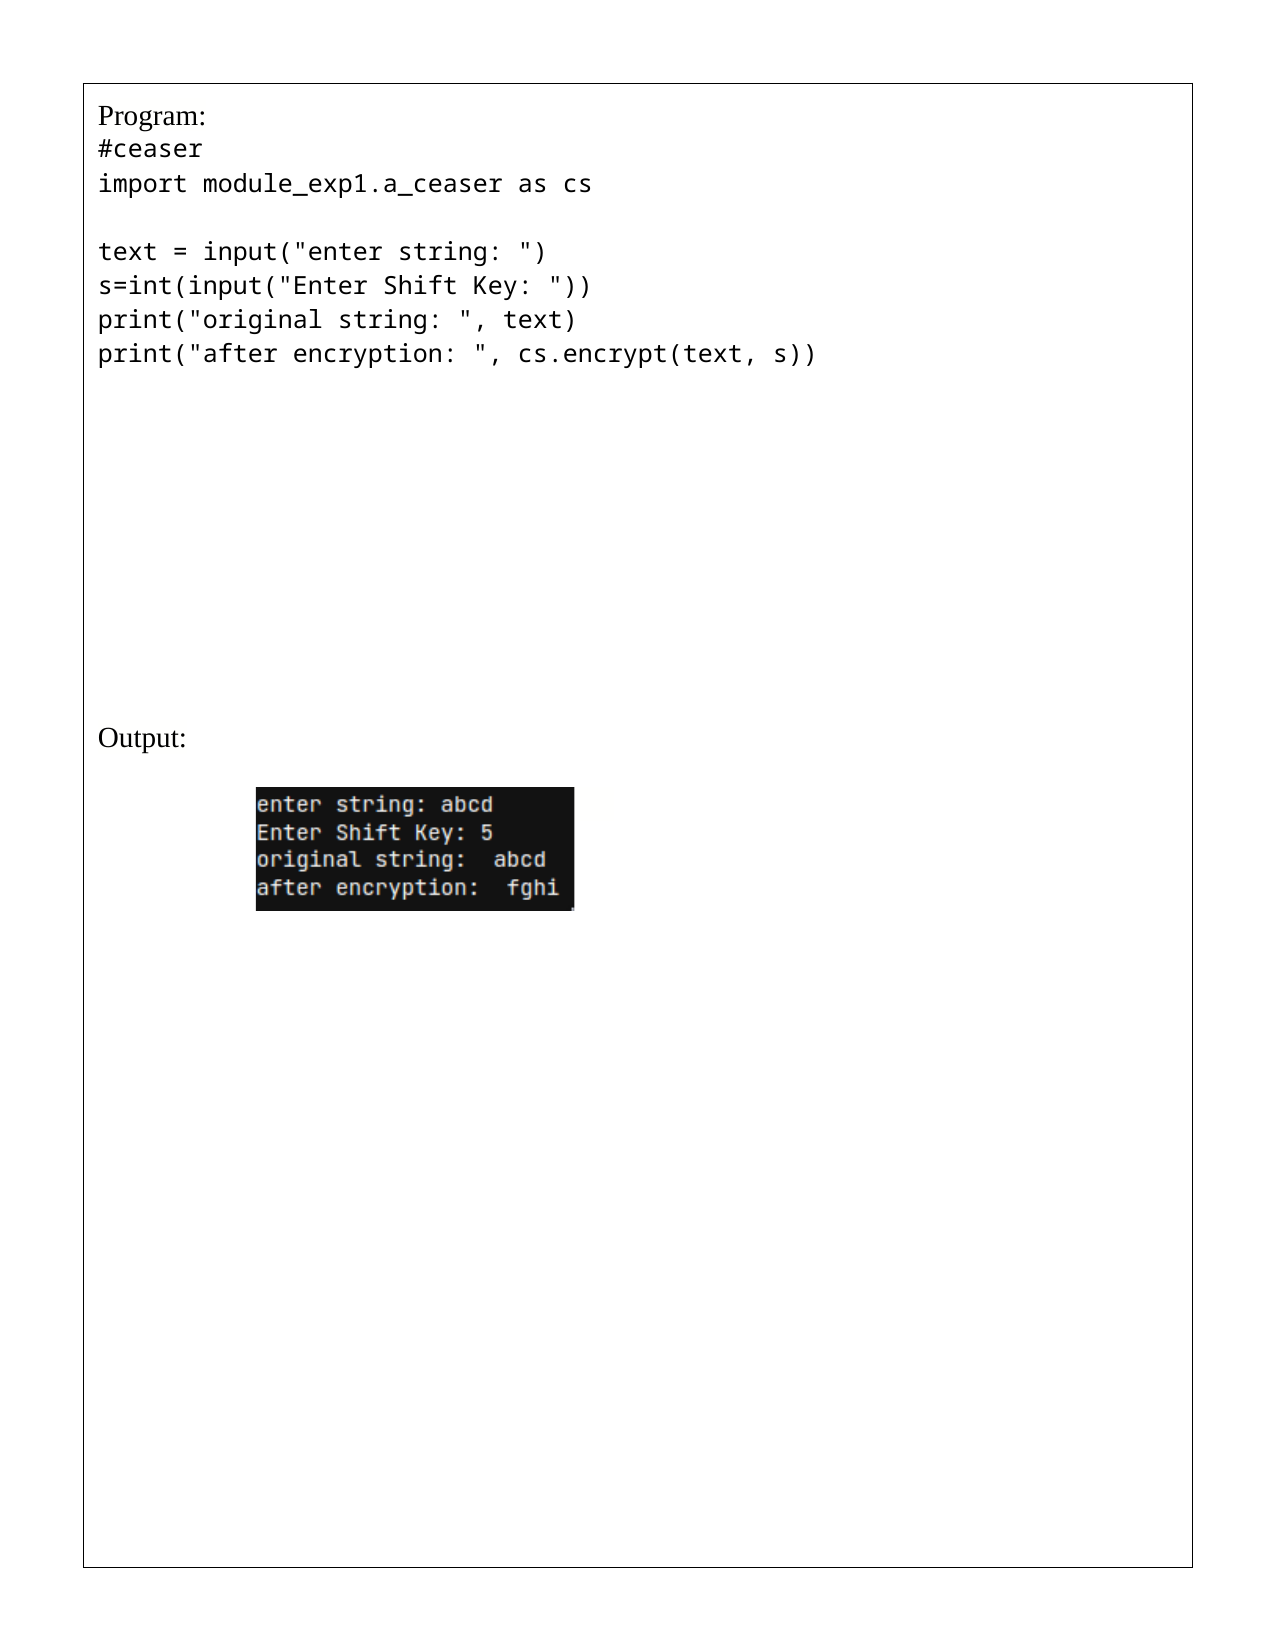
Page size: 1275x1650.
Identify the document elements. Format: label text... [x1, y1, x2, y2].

picture [255, 787, 575, 911]
text Output: [98, 720, 1177, 754]
text s=int(input("Enter Shift Key: ")) [98, 267, 1177, 301]
text print("original string: ", text) [98, 301, 1177, 336]
text #ceaser [98, 131, 1177, 165]
text Program: [98, 98, 1177, 131]
text text = input("enter string: ") [98, 233, 1177, 267]
text print("after encryption: ", cs.encrypt(text, s)) [98, 336, 1177, 369]
text import module_exp1.a_ceaser as cs [98, 165, 1177, 199]
